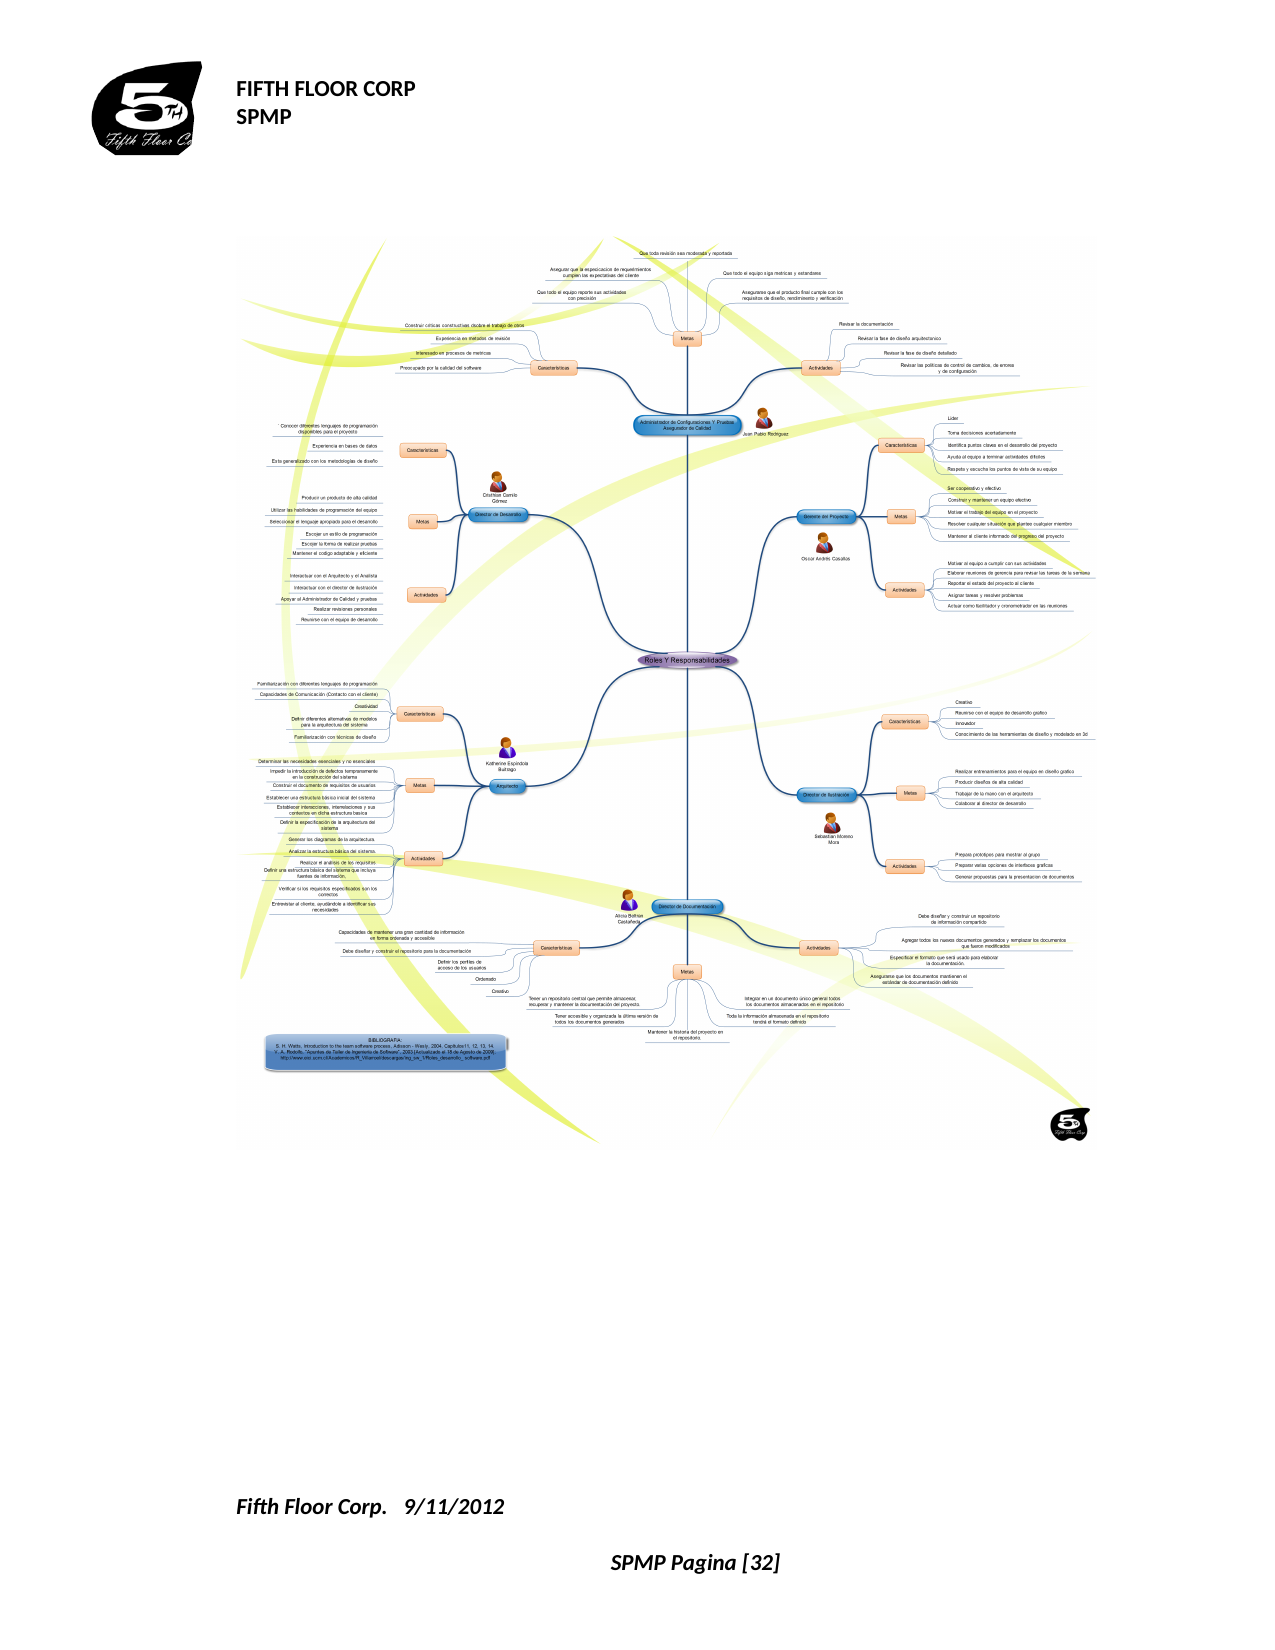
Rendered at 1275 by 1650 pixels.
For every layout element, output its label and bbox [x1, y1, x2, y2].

picture [236, 236, 1098, 1150]
